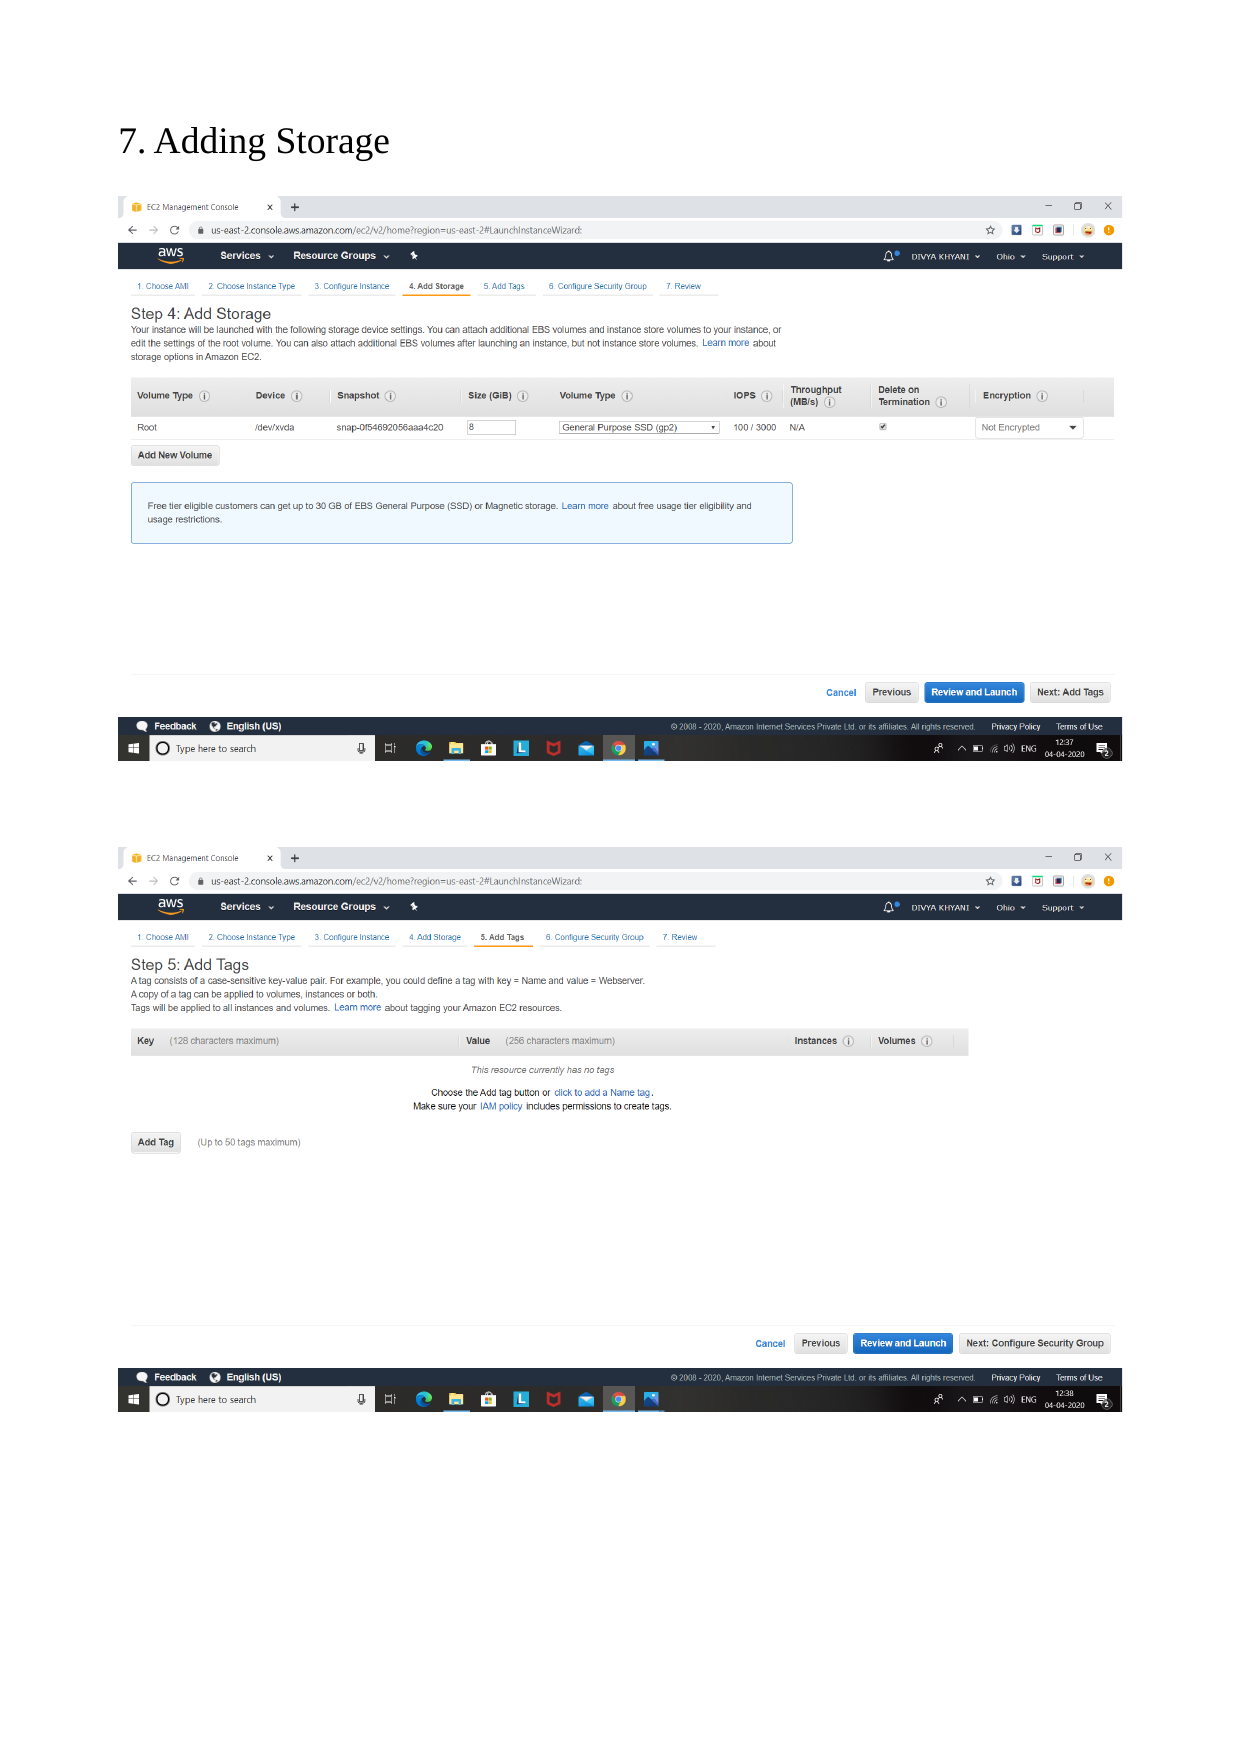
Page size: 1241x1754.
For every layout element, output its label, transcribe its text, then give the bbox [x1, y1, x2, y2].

picture [118, 847, 1123, 1412]
picture [118, 196, 1123, 761]
text 7. Adding Storage [118, 118, 1122, 161]
